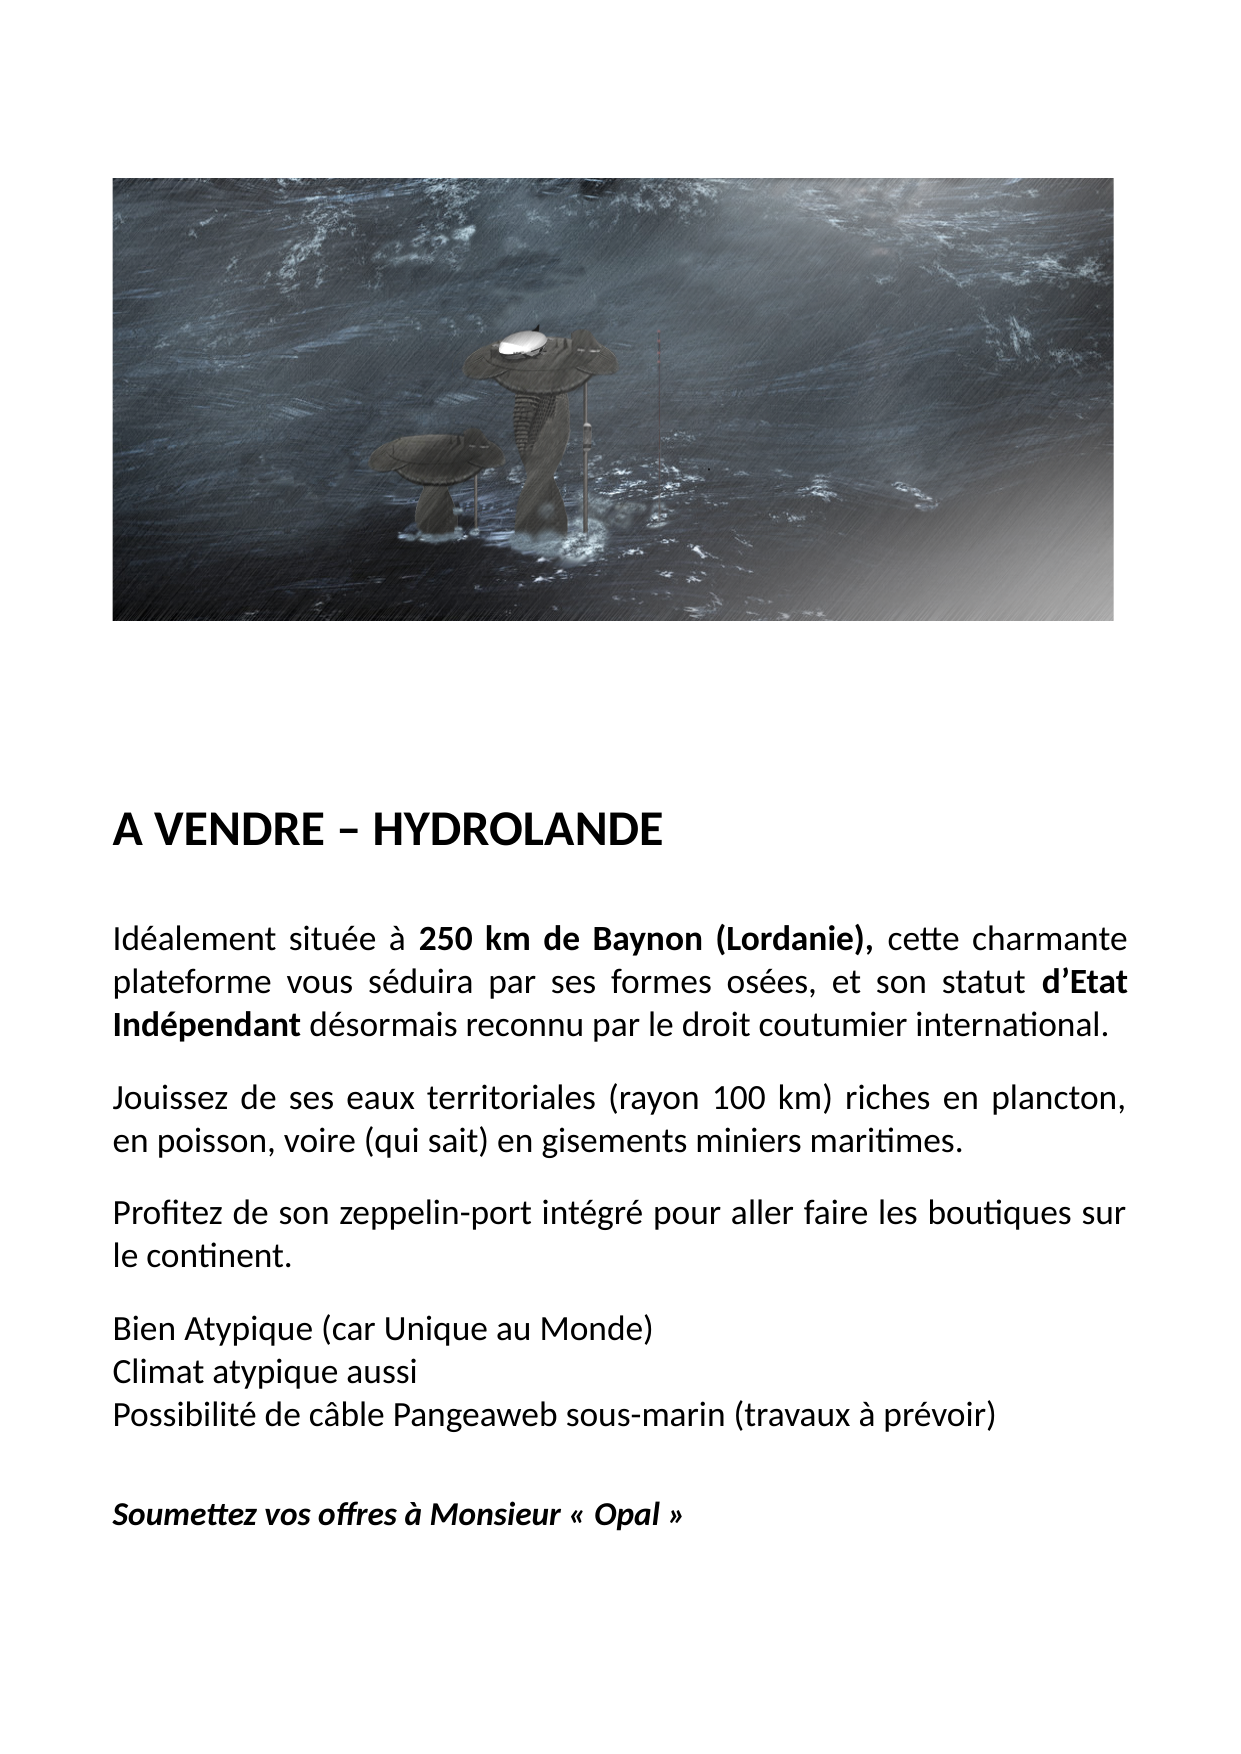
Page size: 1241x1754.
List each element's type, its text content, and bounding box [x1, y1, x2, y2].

text Bien Atypique (car Unique au Monde) Climat atypique aussi Possibilité de câble Pangeaweb sous-marin (travaux à prévoir) [112, 1306, 1128, 1464]
text Profitez de son zeppelin-port intégré pour aller faire les boutiques sur le continent. [112, 1190, 1128, 1277]
text Soumettez vos offres à Monsieur « Opal » [112, 1493, 1128, 1534]
text Idéalement située à 250 km de Baynon (Lordanie), cette charmante plateforme vous séduira par ses formes osées, et son statut d’Etat Indépendant désormais reconnu par le droit coutumier international. [112, 916, 1128, 1046]
text Jouissez de ses eaux territoriales (rayon 100 km) riches en plancton, en poisson, voire (qui sait) en gisements miniers maritimes. [112, 1075, 1128, 1161]
text A VENDRE – HYDROLANDE [112, 797, 1128, 858]
picture [112, 178, 1114, 621]
